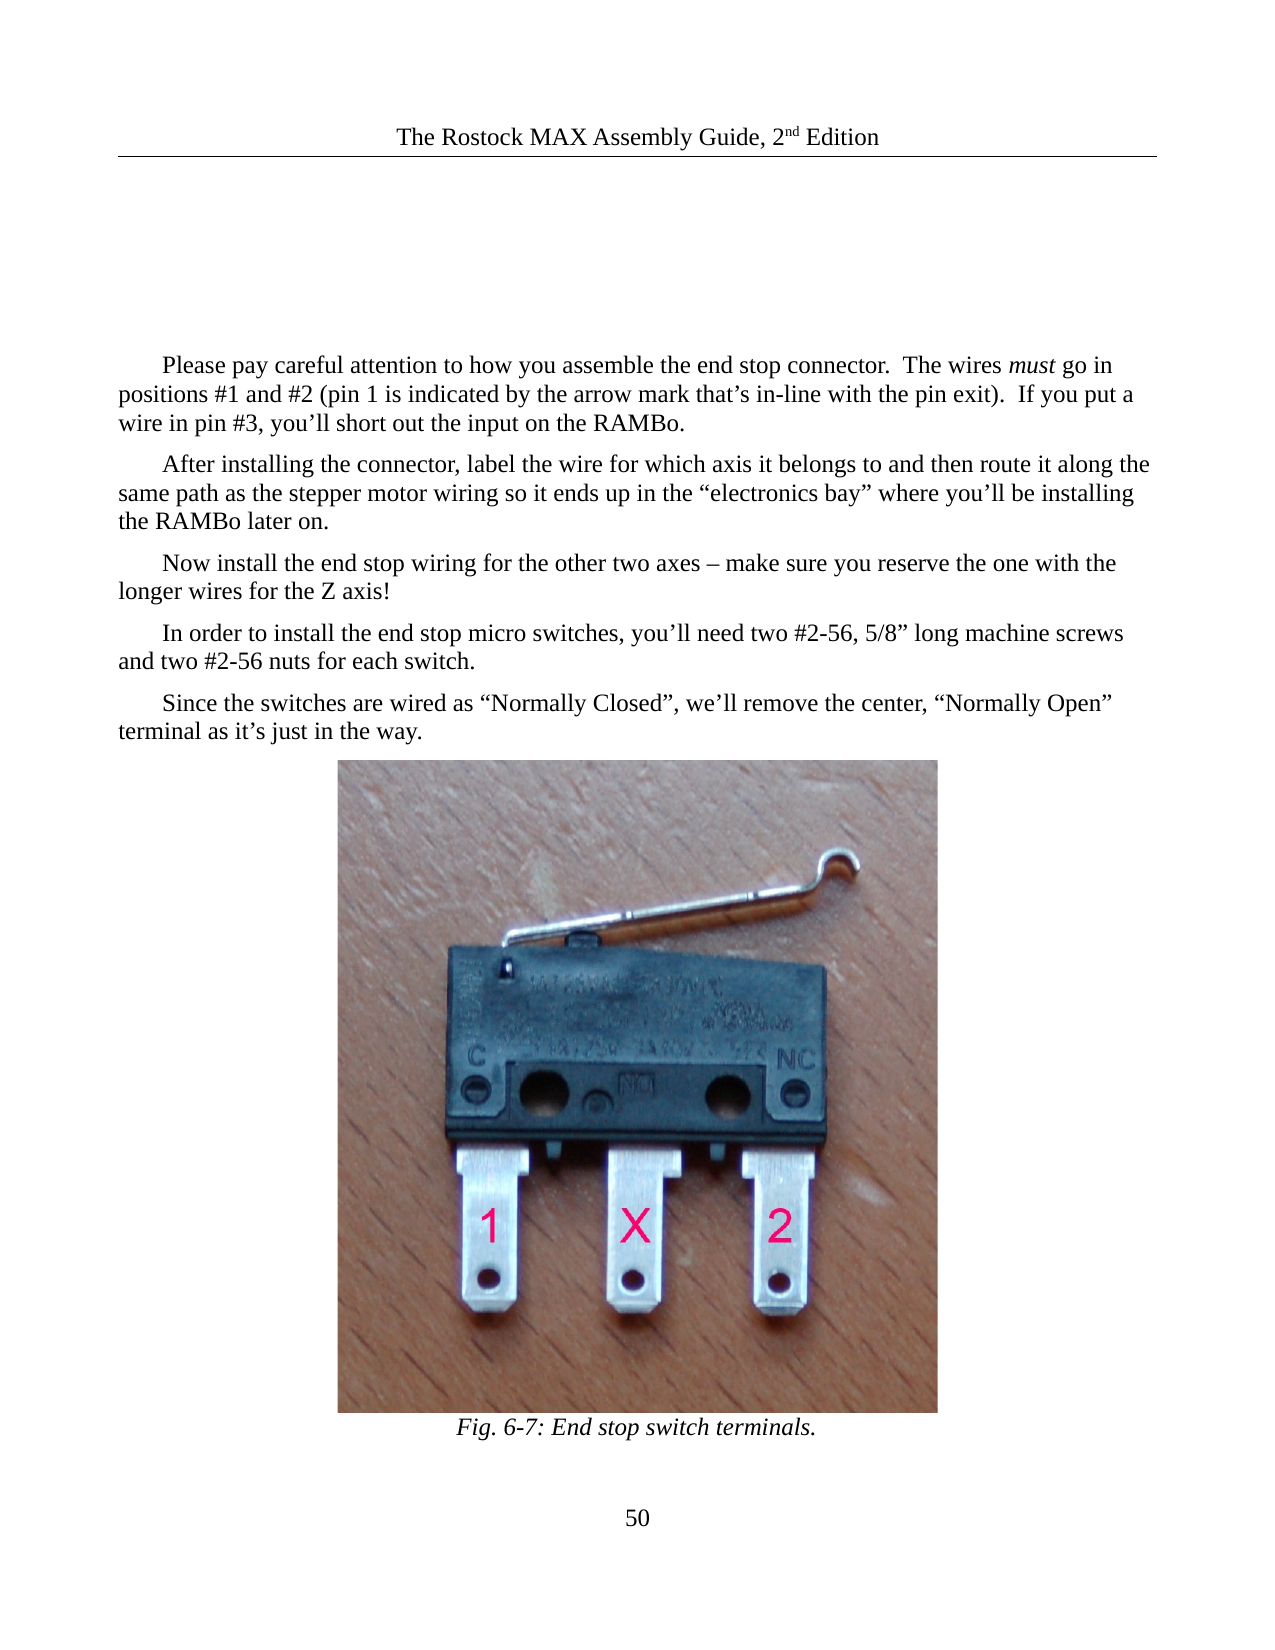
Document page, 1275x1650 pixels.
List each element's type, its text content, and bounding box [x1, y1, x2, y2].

text Now install the end stop wiring for the other two axes – make sure you reserve the one with the longer wires for the Z axis! [118, 548, 1157, 605]
picture [337, 760, 938, 1413]
text Please pay careful attention to how you assemble the end stop connector. The wires must go in positions #1 and #2 (pin 1 is indicated by the arrow mark that’s in-line with the pin exit). If you put a wire in pin #3, you’ll short out the input on the RAMBo. [118, 350, 1157, 436]
text In order to install the end stop micro switches, you’ll need two #2-56, 5/8” long machine screws and two #2-56 nuts for each switch. [118, 618, 1157, 675]
text Since the switches are wired as “Normally Closed”, we’ll remove the center, “Normally Open” terminal as it’s just in the way. [118, 688, 1157, 745]
text Fig. 6-7: End stop switch terminals. [337, 1413, 937, 1441]
text After installing the connector, label the wire for which axis it belongs to and then route it along the same path as the stepper motor wiring so it ends up in the “electronics bay” where you’ll be installing the RAMBo later on. [118, 449, 1157, 535]
